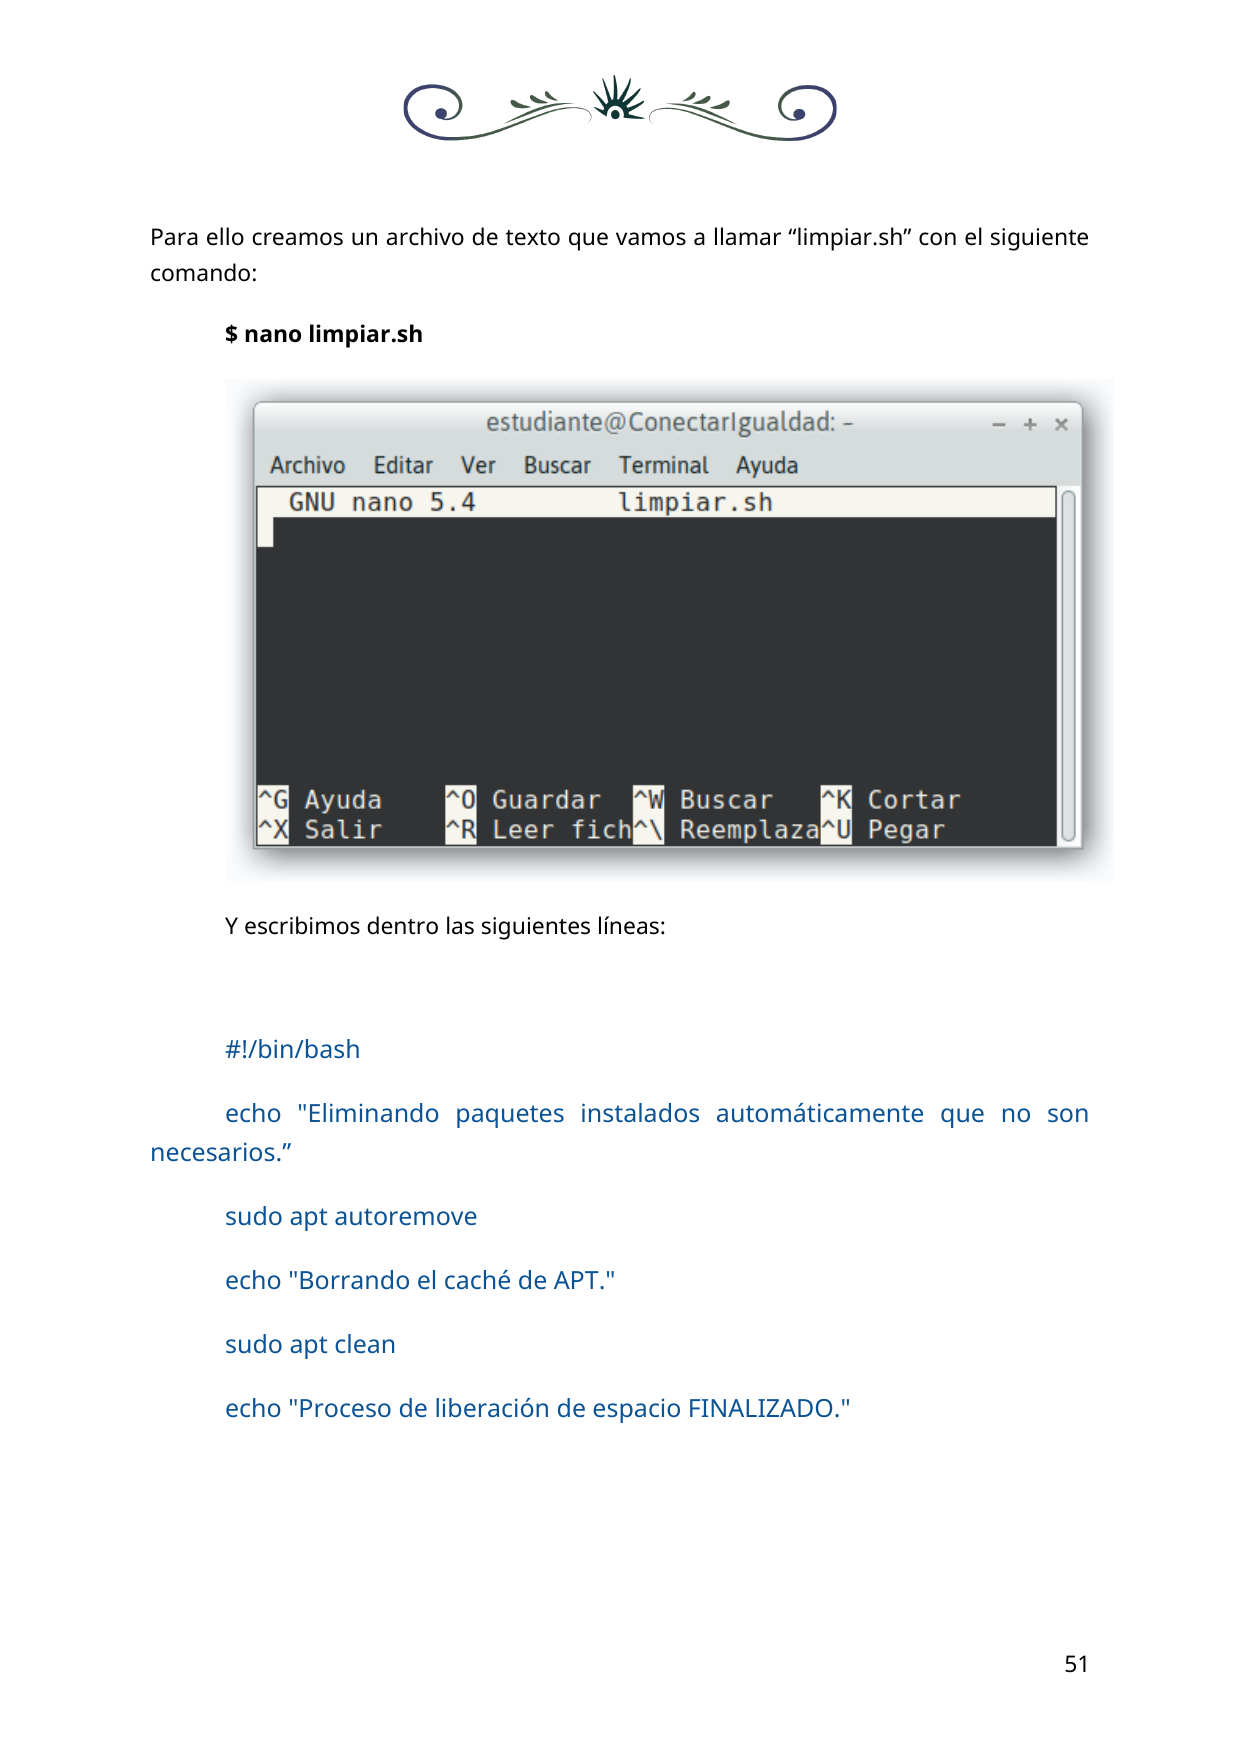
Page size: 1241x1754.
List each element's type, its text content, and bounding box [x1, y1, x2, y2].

picture [403, 75, 837, 141]
text $ nano limpiar.sh [150, 318, 1090, 349]
text echo "Borrando el caché de APT." [150, 1262, 1090, 1296]
text #!/bin/bash [150, 1031, 1090, 1065]
text echo "Proceso de liberación de espacio FINALIZADO." [150, 1390, 1090, 1424]
text Y escribimos dentro las siguientes líneas: [150, 910, 1090, 941]
picture [225, 378, 1114, 881]
text sudo apt clean [150, 1326, 1090, 1360]
text sudo apt autoremove [150, 1198, 1090, 1232]
text echo "Eliminando paquetes instalados automáticamente que no son necesarios.” [150, 1095, 1090, 1168]
text Para ello creamos un archivo de texto que vamos a llamar “limpiar.sh” con el siguiente comando: [150, 221, 1090, 288]
